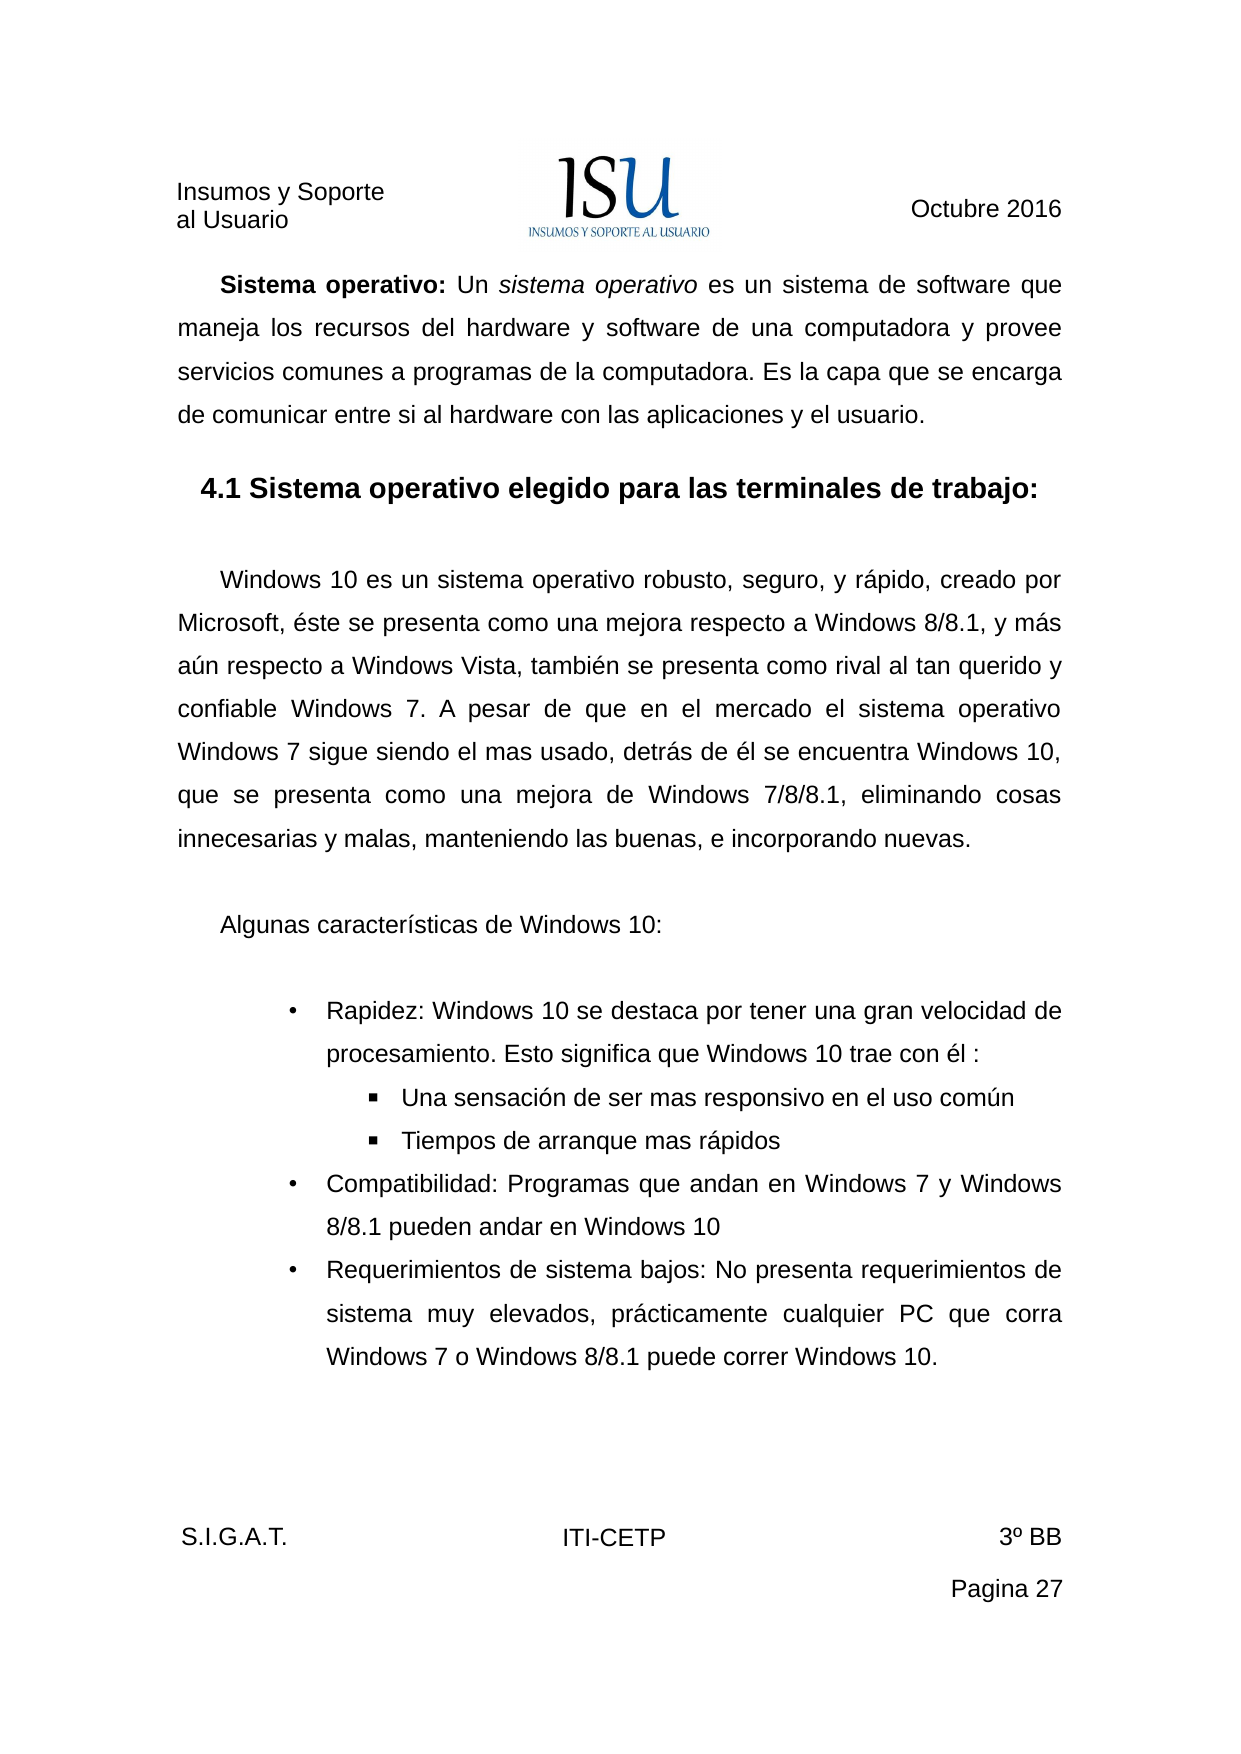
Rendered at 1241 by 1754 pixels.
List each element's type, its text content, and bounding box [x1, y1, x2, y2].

picture [517, 138, 723, 252]
list Rapidez: Windows 10 se destaca por tener una gran velocidad de procesamiento. Esto significa que Windows 10 trae con él : [288, 996, 1063, 1068]
text Windows 10 es un sistema operativo robusto, seguro, y rápido, creado por Microsoft, éste se presenta como una mejora respecto a Windows 8/8.1, y más aún respecto a Windows Vista, también se presenta como rival al tan querido y confiable Windows 7. A pesar de que en el mercado el sistema operativo Windows 7 sigue siendo el mas usado, detrás de él se encuentra Windows 10, que se presenta como una mejora de Windows 7/8/8.1, eliminando cosas innecesarias y malas, manteniendo las buenas, e incorporando nuevas. [177, 565, 1063, 852]
list Tiempos de arranque mas rápidos [363, 1126, 1063, 1154]
list Compatibilidad: Programas que andan en Windows 7 y Windows 8/8.1 pueden andar en Windows 10 [288, 1169, 1063, 1241]
text Algunas características de Windows 10: [177, 910, 1063, 939]
list Una sensación de ser mas responsivo en el uso común [363, 1082, 1063, 1111]
text 4.1 Sistema operativo elegido para las terminales de trabajo: [177, 471, 1063, 505]
text Sistema operativo: Un sistema operativo es un sistema de software que maneja los recursos del hardware y software de una computadora y provee servicios comunes a programas de la computadora. Es la capa que se encarga de comunicar entre si al hardware con las aplicaciones y el usuario. [177, 270, 1063, 428]
list Requerimientos de sistema bajos: No presenta requerimientos de sistema muy elevados, prácticamente cualquier PC que corra Windows 7 o Windows 8/8.1 puede correr Windows 10. [288, 1255, 1063, 1370]
